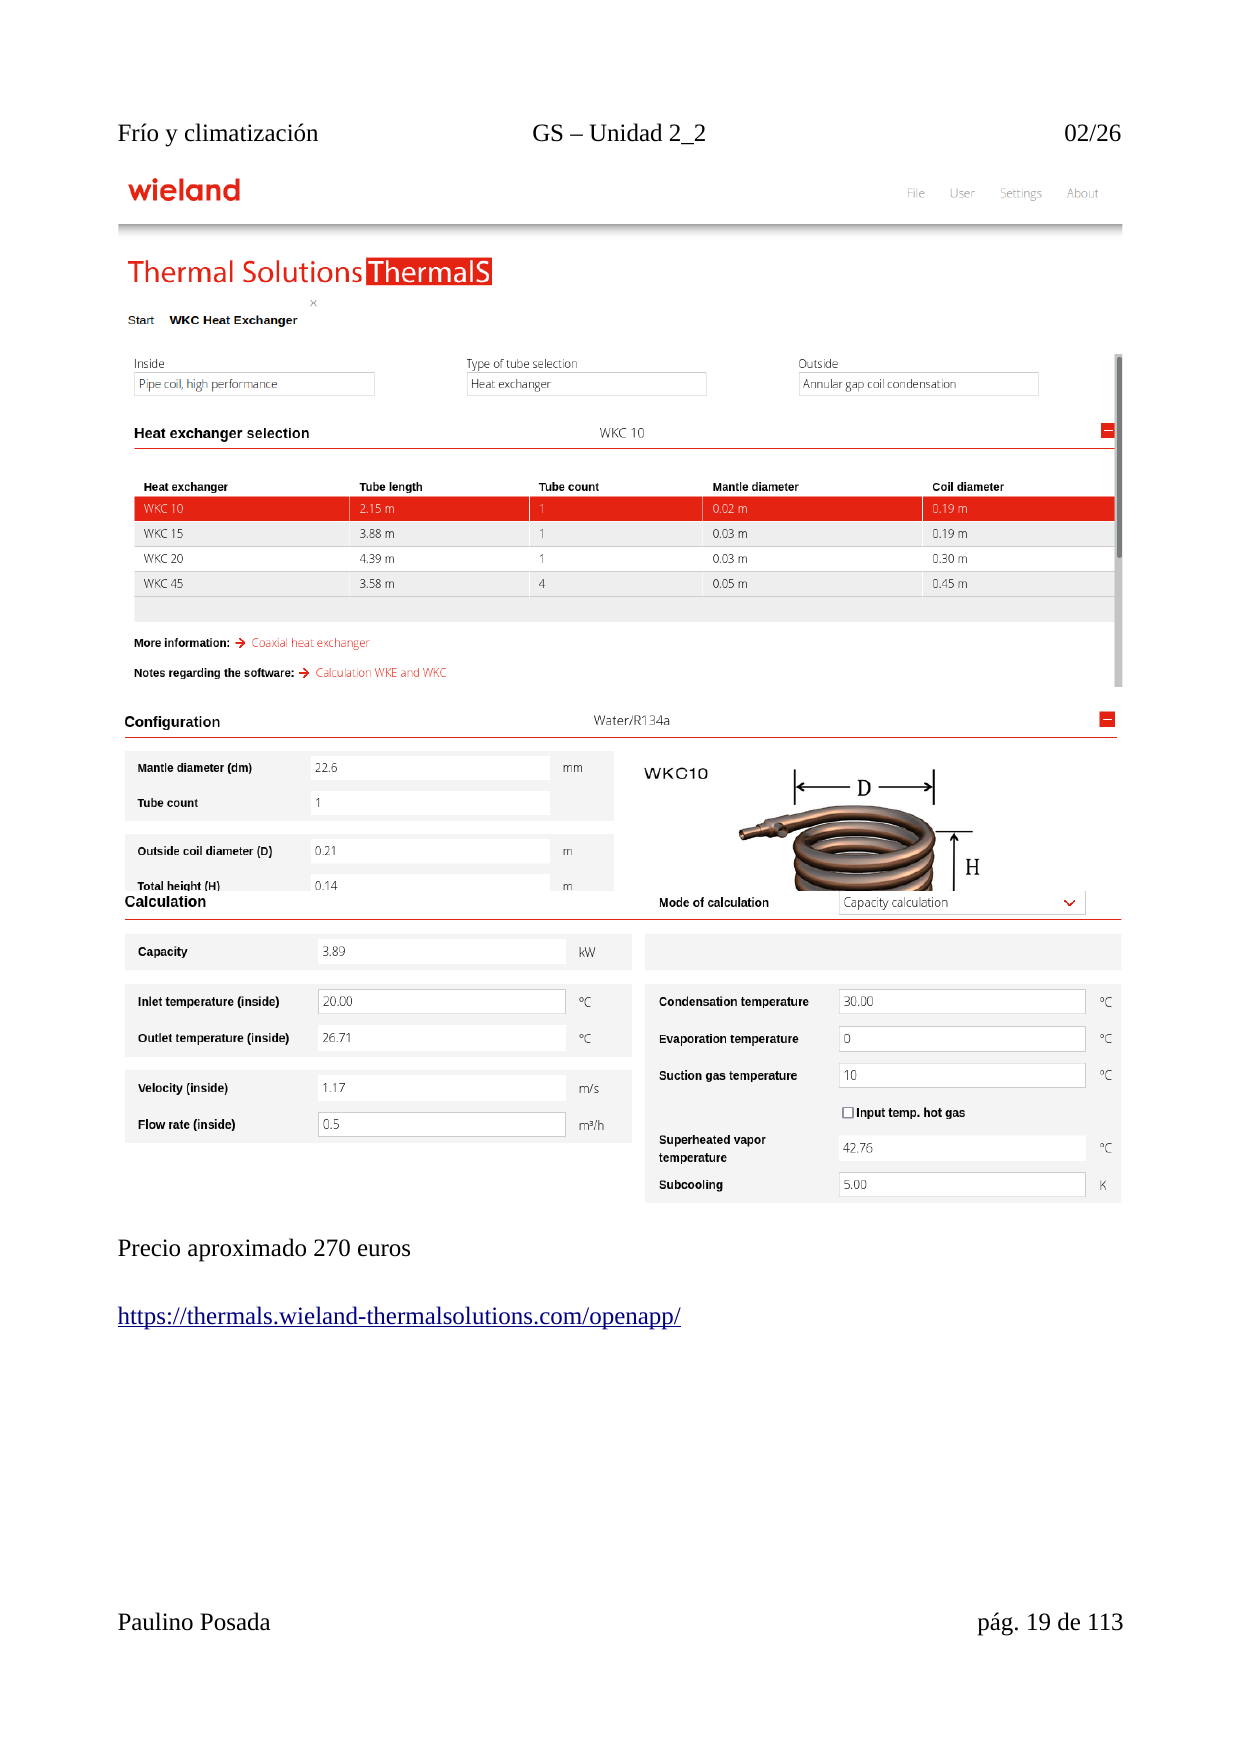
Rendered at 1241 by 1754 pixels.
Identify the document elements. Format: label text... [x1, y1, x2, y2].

text https://thermals.wieland-thermalsolutions.com/openapp/ [117, 1301, 1123, 1329]
text Precio aproximado 270 euros [117, 883, 1123, 1261]
picture [117, 707, 1122, 1219]
picture [118, 176, 1123, 687]
